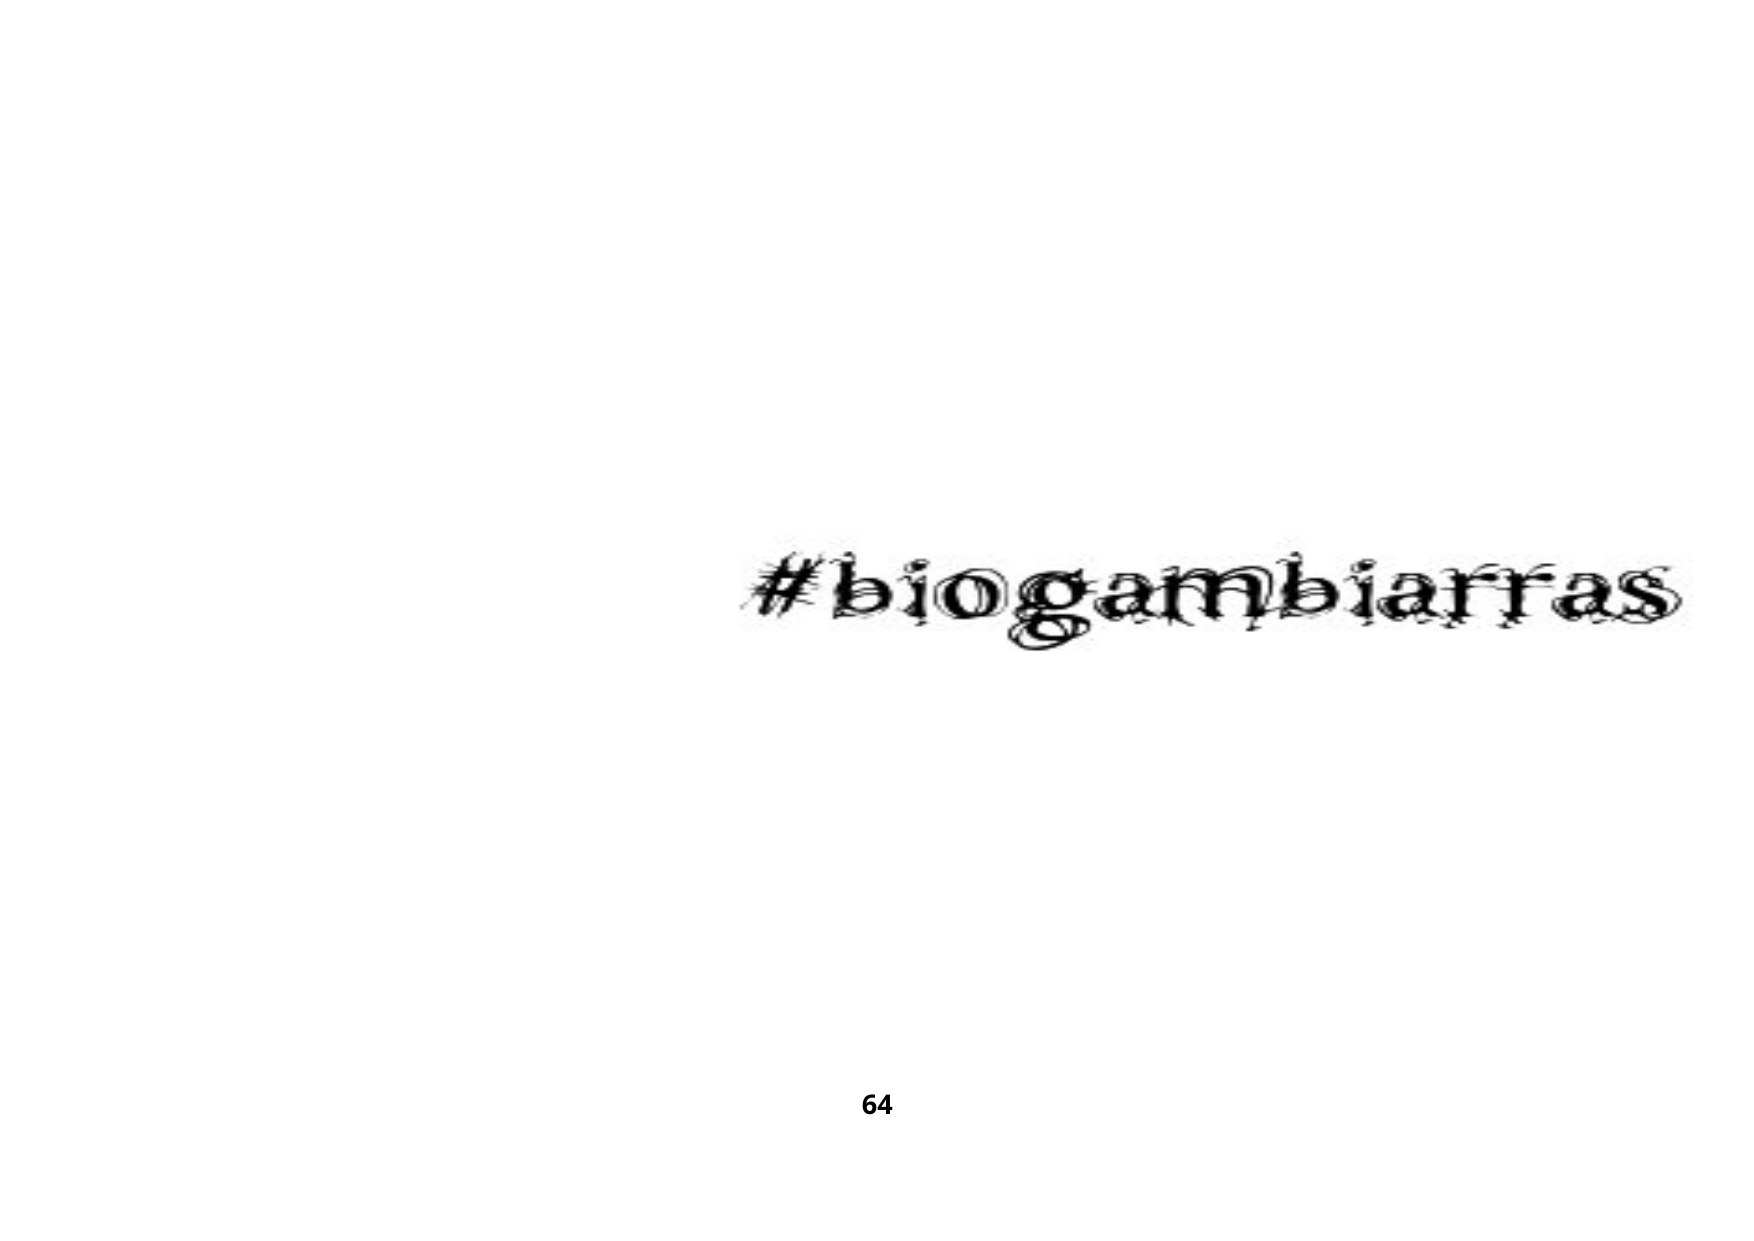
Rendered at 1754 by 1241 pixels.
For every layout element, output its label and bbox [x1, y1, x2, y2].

picture [533, 420, 1754, 923]
